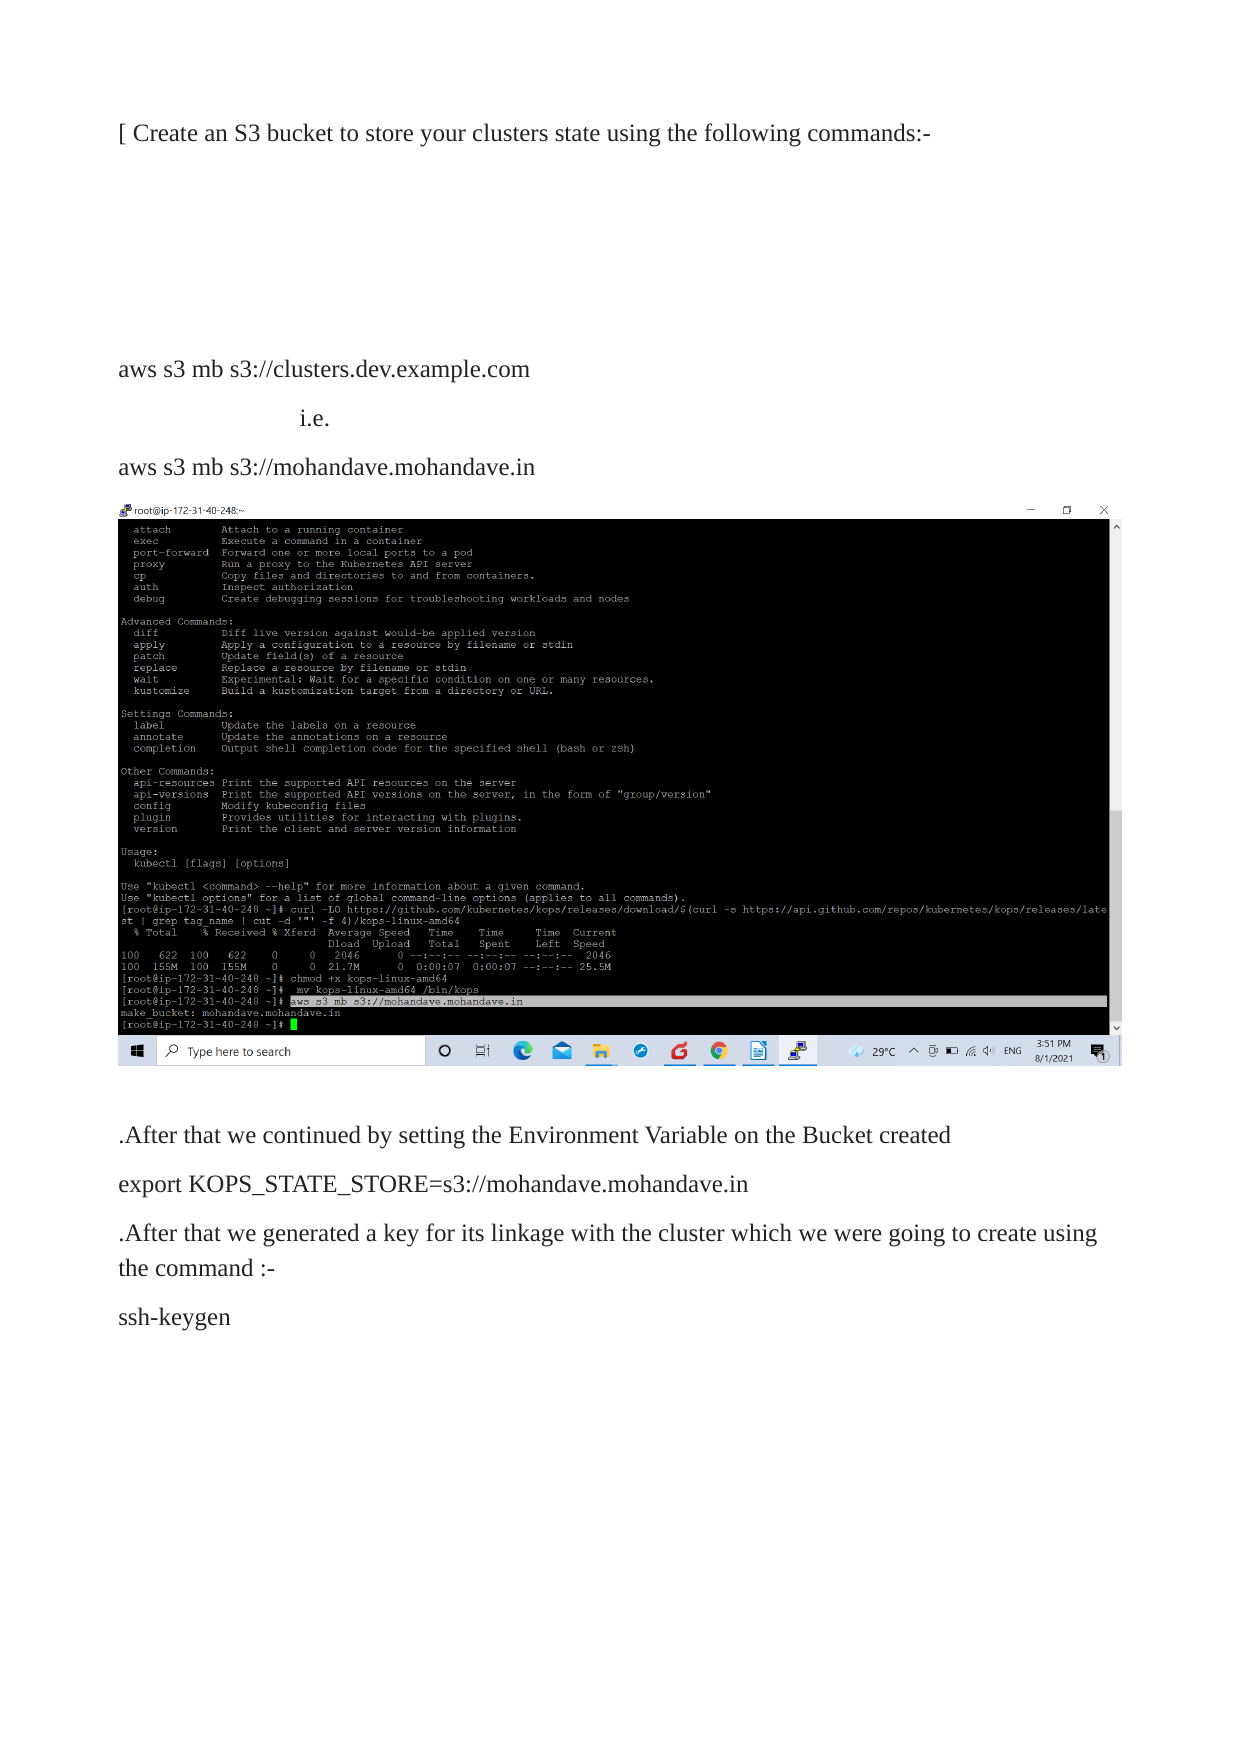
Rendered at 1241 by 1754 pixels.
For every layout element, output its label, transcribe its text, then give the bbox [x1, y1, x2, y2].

text aws s3 mb s3://mohandave.mohandave.in [118, 452, 1122, 481]
text aws s3 mb s3://clusters.dev.example.com [118, 354, 1122, 383]
text export KOPS_STATE_STORE=s3://mohandave.mohandave.in [118, 1169, 1122, 1198]
text .After that we continued by setting the Environment Variable on the Bucket created [118, 1120, 1122, 1149]
text .After that we generated a key for its linkage with the cluster which we were going to create using the command :- [118, 1218, 1122, 1281]
text i.e. [118, 403, 1122, 432]
picture [118, 501, 1123, 1066]
subtitle [ Create an S3 bucket to store your clusters state using the following commands:- [118, 118, 1122, 147]
text ssh-keygen [118, 1302, 1122, 1331]
